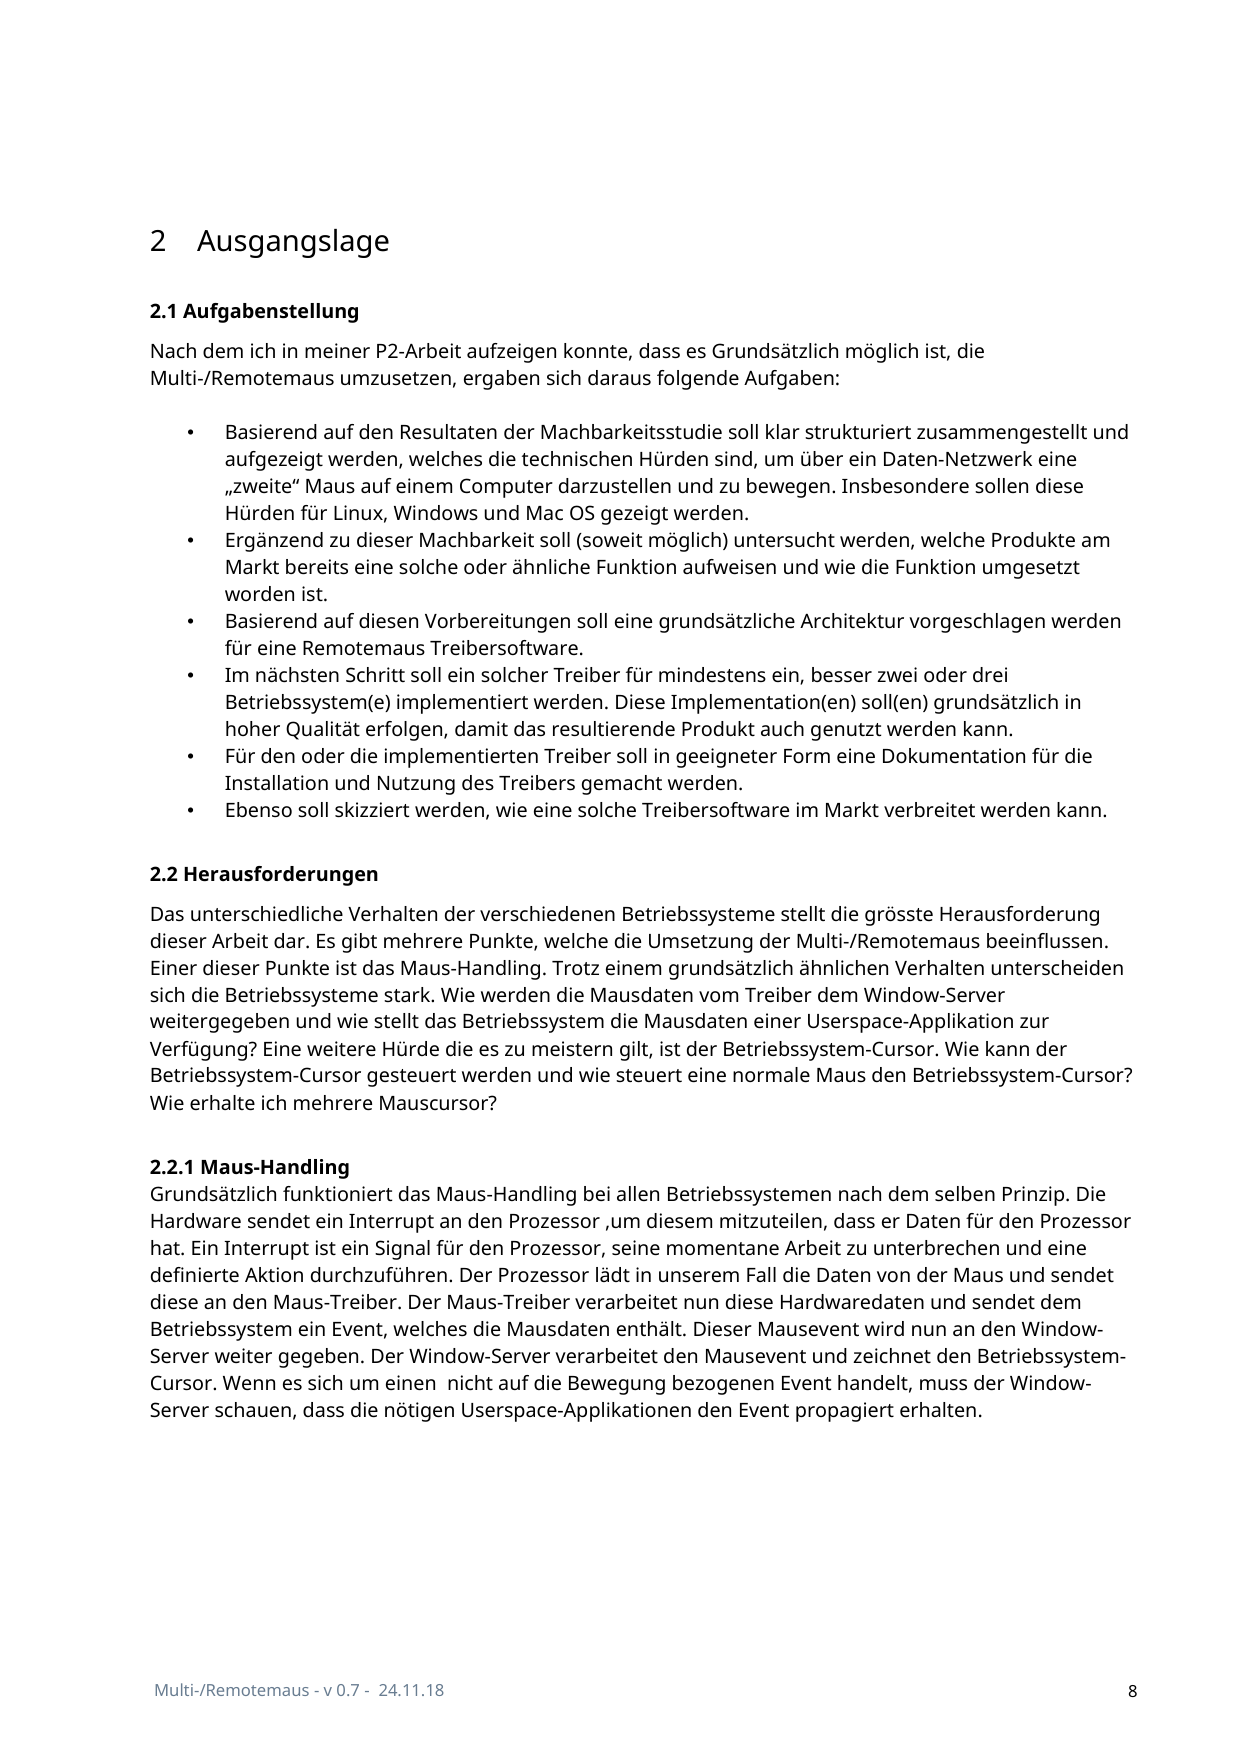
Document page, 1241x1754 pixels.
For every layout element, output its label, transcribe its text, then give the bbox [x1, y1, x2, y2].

list Basierend auf diesen Vorbereitungen soll eine grundsätzliche Architektur vorgeschlagen werden für eine Remotemaus Treibersoftware. [187, 607, 1136, 661]
text Grundsätzlich funktioniert das Maus-Handling bei allen Betriebssystemen nach dem selben Prinzip. Die Hardware sendet ein Interrupt an den Prozessor ,um diesem mitzuteilen, dass er Daten für den Prozessor hat. Ein Interrupt ist ein Signal für den Prozessor, seine momentane Arbeit zu unterbrechen und eine definierte Aktion durchzuführen. Der Prozessor lädt in unserem Fall die Daten von der Maus und sendet diese an den Maus-Treiber. Der Maus-Treiber verarbeitet nun diese Hardwaredaten und sendet dem Betriebssystem ein Event, welches die Mausdaten enthält. Dieser Mausevent wird nun an den Window-Server weiter gegeben. Der Window-Server verarbeitet den Mausevent und zeichnet den Betriebssystem-Cursor. Wenn es sich um einen nicht auf die Bewegung bezogenen Event handelt, muss der Window-Server schauen, dass die nötigen Userspace-Applikationen den Event propagiert erhalten. [149, 1180, 1136, 1423]
subtitle Aufgabenstellung [149, 298, 1136, 325]
subtitle Maus-Handling [149, 1153, 1136, 1180]
list Ergänzend zu dieser Machbarkeit soll (soweit möglich) untersucht werden, welche Produkte am Markt bereits eine solche oder ähnliche Funktion aufweisen und wie die Funktion umgesetzt worden ist. [187, 526, 1136, 607]
list Für den oder die implementierten Treiber soll in geeigneter Form eine Dokumentation für die Installation und Nutzung des Treibers gemacht werden. [187, 742, 1136, 796]
subtitle Herausforderungen [149, 860, 1136, 887]
text Nach dem ich in meiner P2-Arbeit aufzeigen konnte, dass es Grundsätzlich möglich ist, die Multi-/Remotemaus umzusetzen, ergaben sich daraus folgende Aufgaben: [149, 337, 1136, 391]
list Basierend auf den Resultaten der Machbarkeitsstudie soll klar strukturiert zusammengestellt und aufgezeigt werden, welches die technischen Hürden sind, um über ein Daten-Netzwerk eine „zweite“ Maus auf einem Computer darzustellen und zu bewegen. Insbesondere sollen diese Hürden für Linux, Windows und Mac OS gezeigt werden. [187, 418, 1136, 526]
list Ebenso soll skizziert werden, wie eine solche Treibersoftware im Markt verbreitet werden kann. [187, 796, 1136, 823]
subtitle Ausgangslage [149, 221, 1136, 260]
text Das unterschiedliche Verhalten der verschiedenen Betriebssysteme stellt die grösste Herausforderung dieser Arbeit dar. Es gibt mehrere Punkte, welche die Umsetzung der Multi-/Remotemaus beeinflussen. Einer dieser Punkte ist das Maus-Handling. Trotz einem grundsätzlich ähnlichen Verhalten unterscheiden sich die Betriebssysteme stark. Wie werden die Mausdaten vom Treiber dem Window-Server weitergegeben und wie stellt das Betriebssystem die Mausdaten einer Userspace-Applikation zur Verfügung? Eine weitere Hürde die es zu meistern gilt, ist der Betriebssystem-Cursor. Wie kann der Betriebssystem-Cursor gesteuert werden und wie steuert eine normale Maus den Betriebssystem-Cursor? Wie erhalte ich mehrere Mauscursor? [149, 900, 1136, 1116]
list Im nächsten Schritt soll ein solcher Treiber für mindestens ein, besser zwei oder drei Betriebssystem(e) implementiert werden. Diese Implementation(en) soll(en) grundsätzlich in hoher Qualität erfolgen, damit das resultierende Produkt auch genutzt werden kann. [187, 661, 1136, 742]
